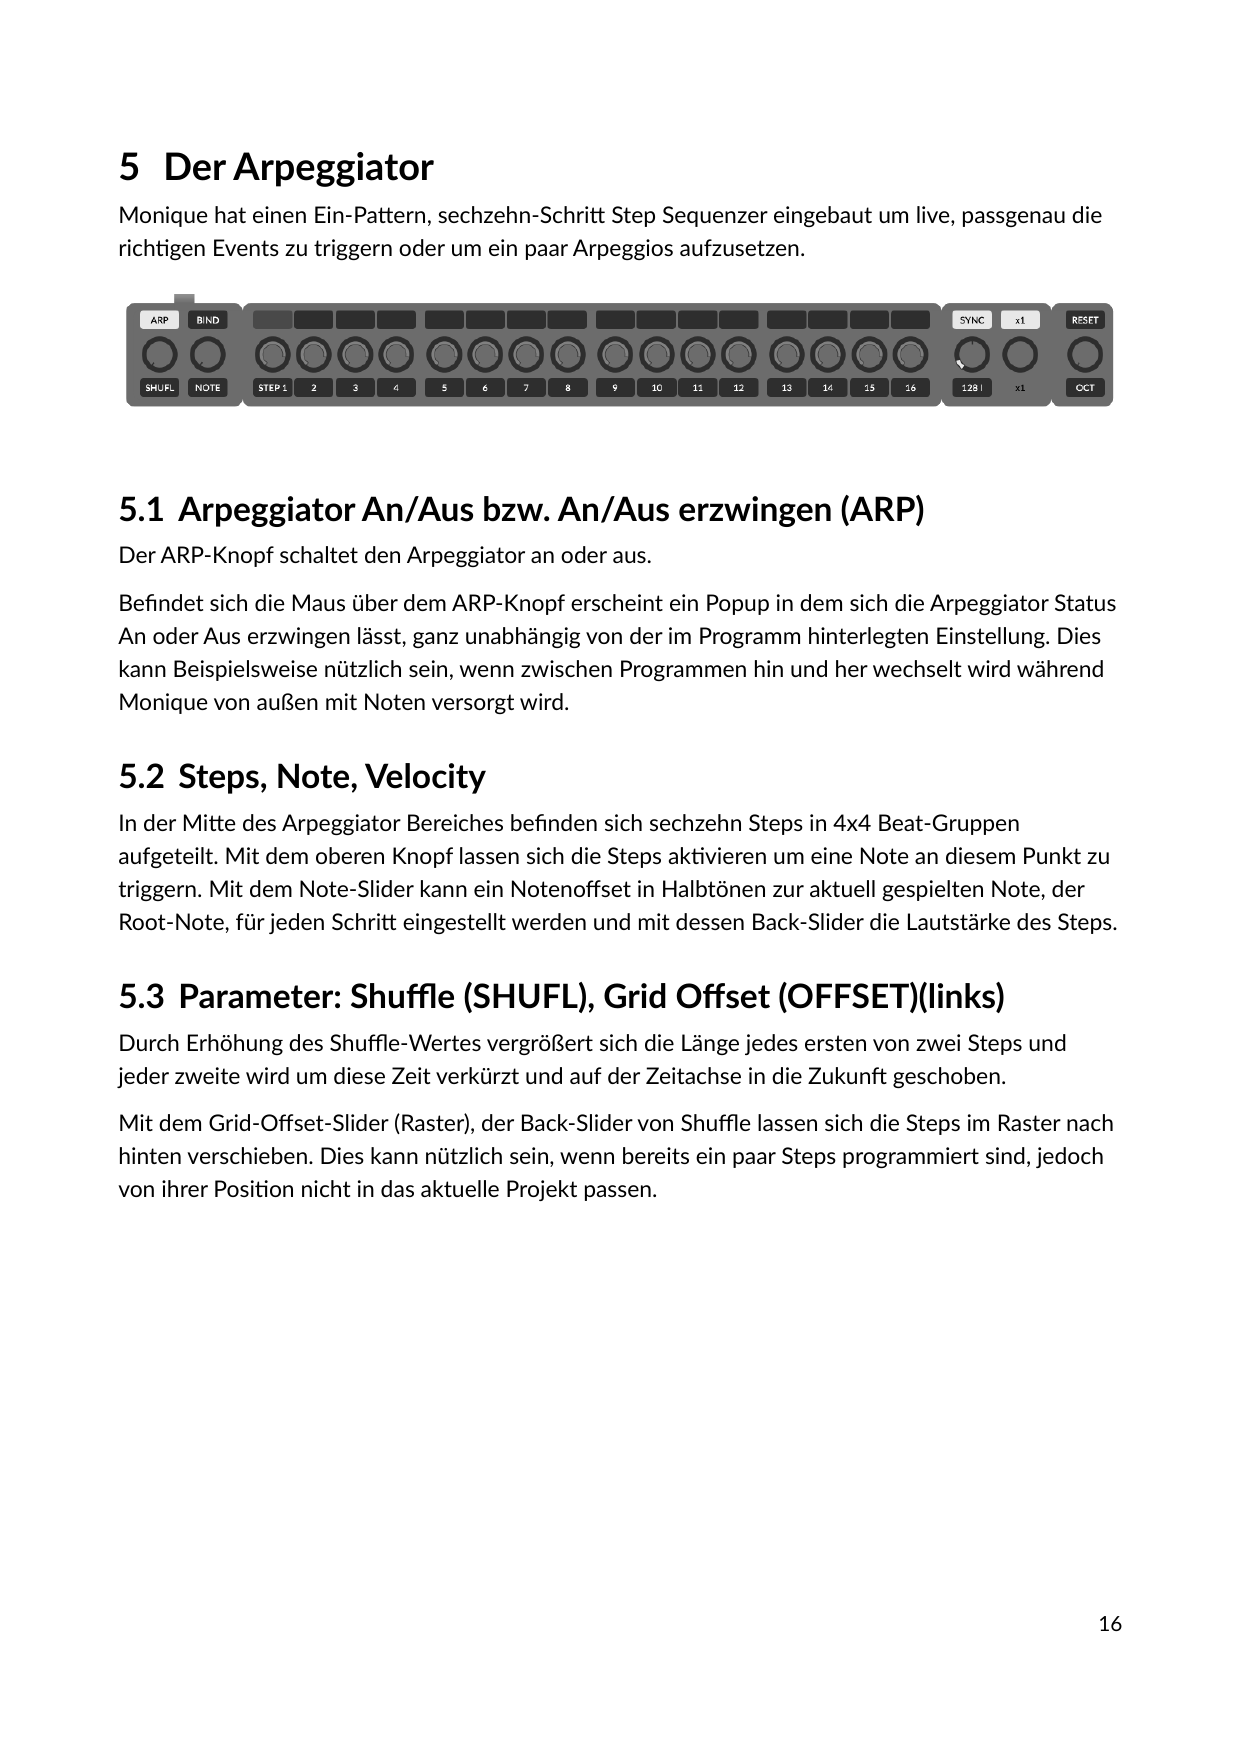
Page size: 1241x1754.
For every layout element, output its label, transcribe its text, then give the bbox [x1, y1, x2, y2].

text In der Mitte des Arpeggiator Bereiches befinden sich sechzehn Steps in 4x4 Beat-Gruppen aufgeteilt. Mit dem oberen Knopf lassen sich die Steps aktivieren um eine Note an diesem Punkt zu triggern. Mit dem Note-Slider kann ein Notenoffset in Halbtönen zur aktuell gespielten Note, der Root-Note, für jeden Schritt eingestellt werden und mit dessen Back-Slider die Lautstärke des Steps. [118, 809, 1122, 935]
text Durch Erhöhung des Shuffle-Wertes vergrößert sich die Länge jedes ersten von zwei Steps und jeder zweite wird um diese Zeit verkürzt und auf der Zeitachse in die Zukunft geschoben. [118, 1028, 1122, 1089]
picture [118, 294, 1123, 415]
subtitle Parameter: Shuffle (SHUFL), Grid Offset (OFFSET)(links) [118, 976, 1122, 1016]
text Mit dem Grid-Offset-Slider (Raster), der Back-Slider von Shuffle lassen sich die Steps im Raster nach hinten verschieben. Dies kann nützlich sein, wenn bereits ein paar Steps programmiert sind, jedoch von ihrer Position nicht in das aktuelle Projekt passen. [118, 1109, 1122, 1202]
text Monique hat einen Ein-Pattern, sechzehn-Schritt Step Sequenzer eingebaut um live, passgenau die richtigen Events zu triggern oder um ein paar Arpeggios aufzusetzen. [118, 201, 1122, 262]
subtitle Der Arpeggiator [118, 143, 1122, 189]
subtitle Arpeggiator An/Aus bzw. An/Aus erzwingen (ARP) [118, 488, 1122, 529]
text Befindet sich die Maus über dem ARP-Knopf erscheint ein Popup in dem sich die Arpeggiator Status An oder Aus erzwingen lässt, ganz unabhängig von der im Programm hinterlegten Einstellung. Dies kann Beispielsweise nützlich sein, wenn zwischen Programmen hin und her wechselt wird während Monique von außen mit Noten versorgt wird. [118, 589, 1122, 715]
text Der ARP-Knopf schaltet den Arpeggiator an oder aus. [118, 541, 1122, 569]
subtitle Steps, Note, Velocity [118, 756, 1122, 796]
